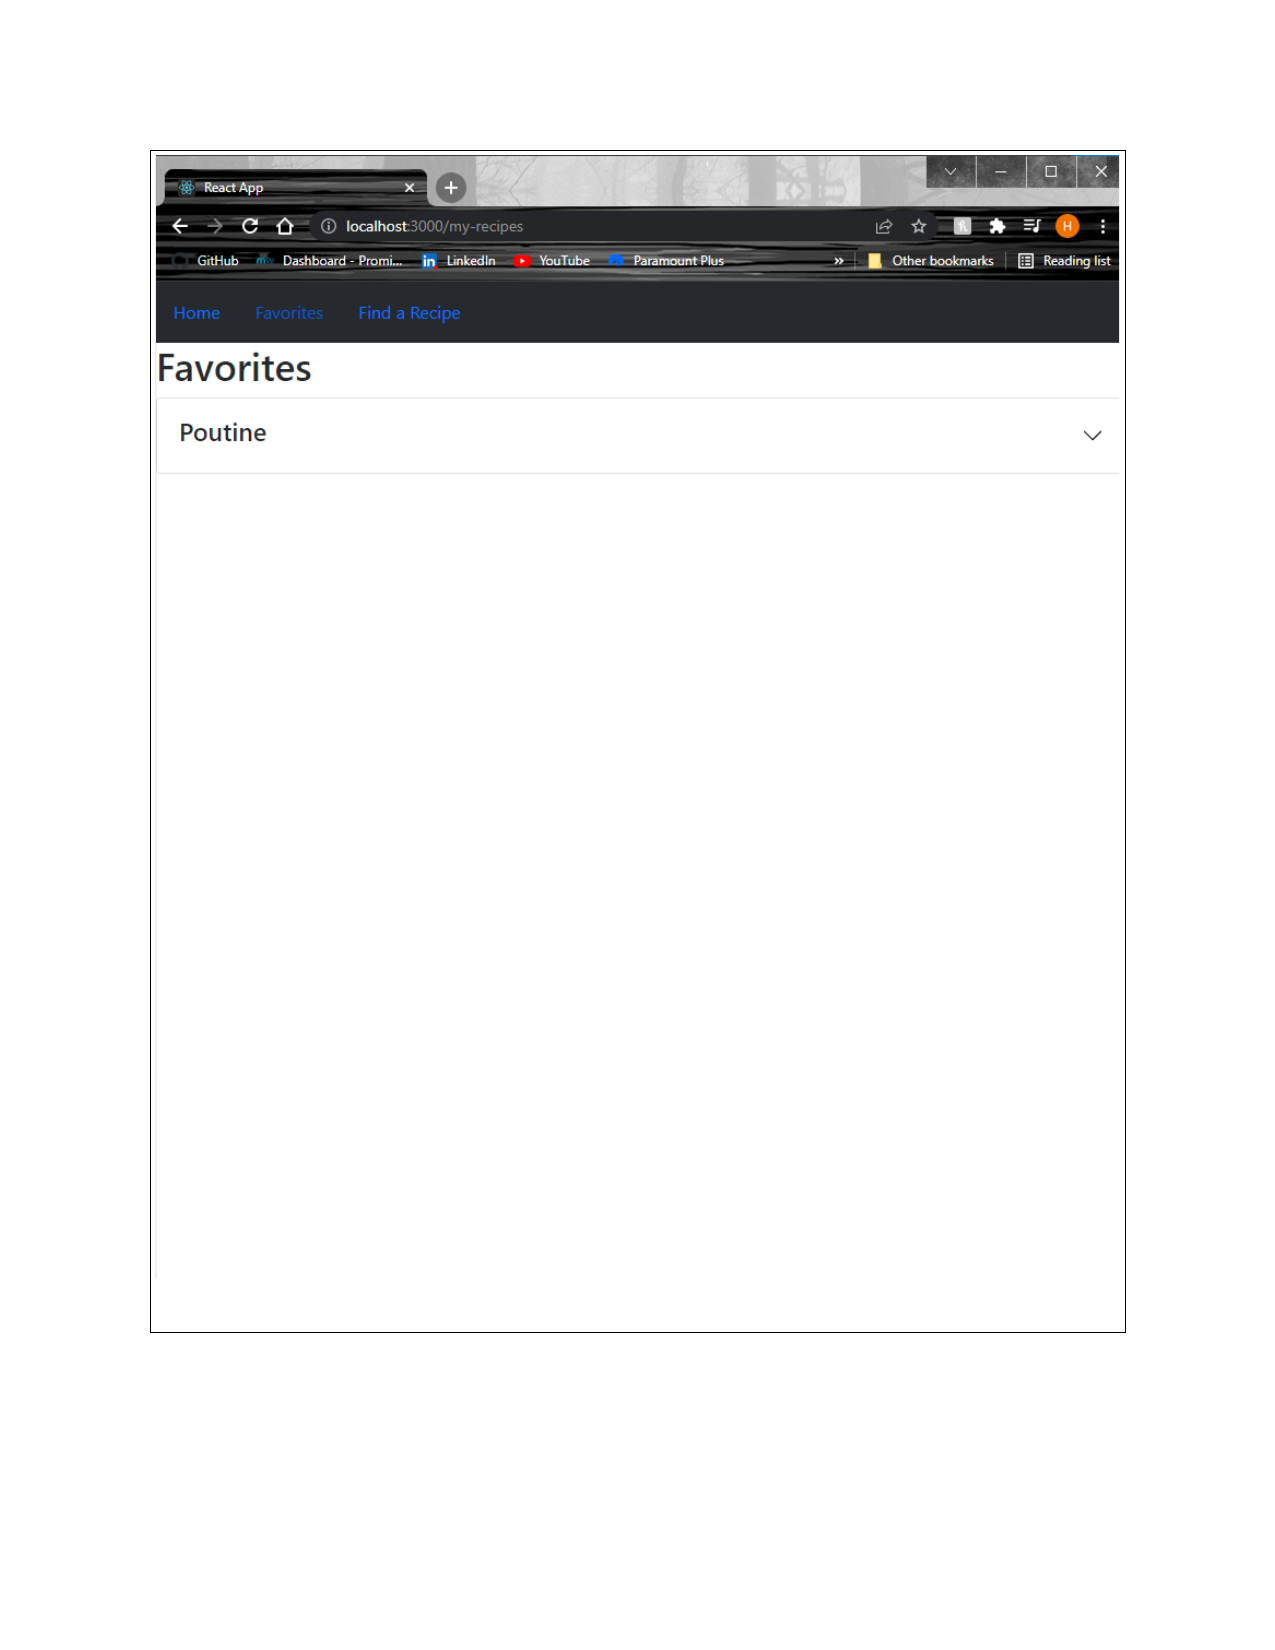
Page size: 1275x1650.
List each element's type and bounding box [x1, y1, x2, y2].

table_cell [151, 151, 1125, 1332]
picture [155, 155, 1120, 1279]
